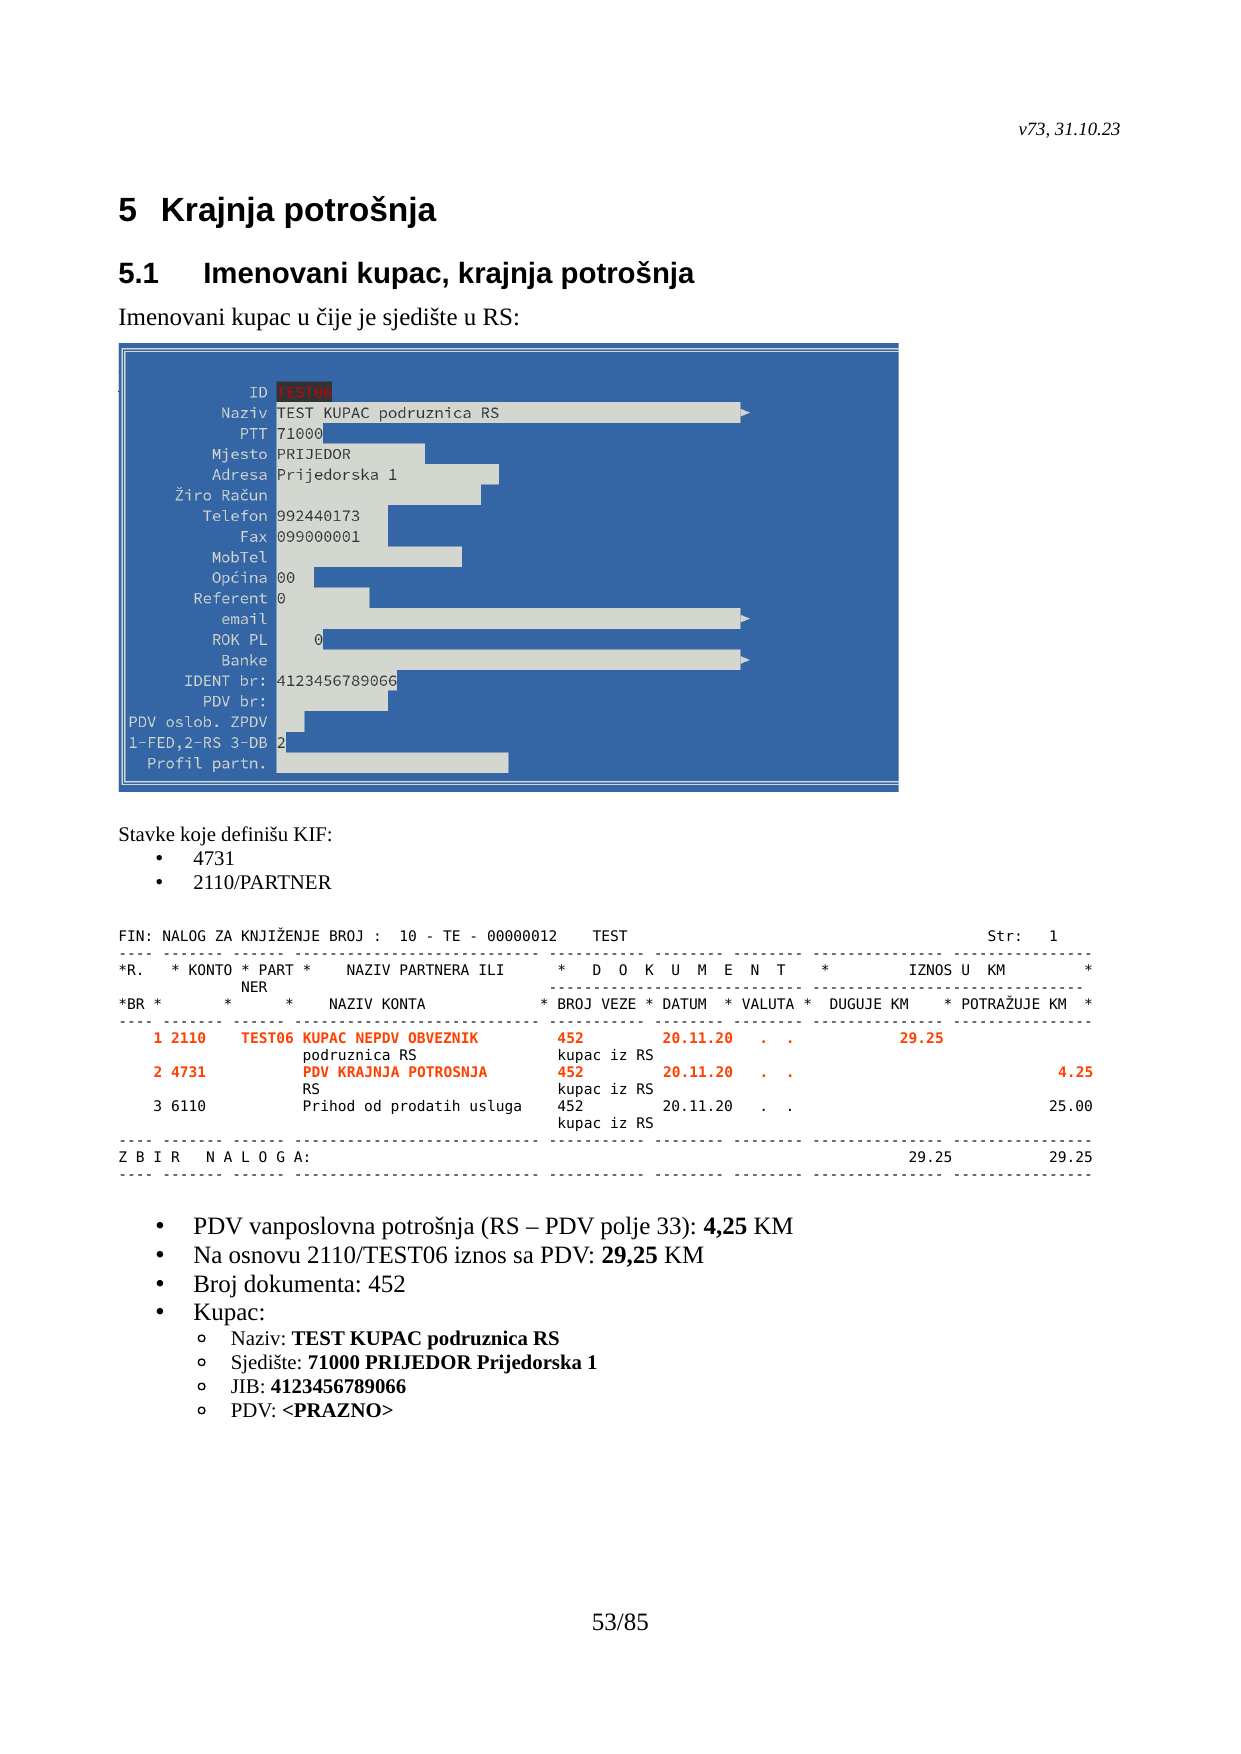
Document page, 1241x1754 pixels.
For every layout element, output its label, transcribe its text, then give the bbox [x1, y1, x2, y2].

text NER ----------------------------- ------------------------------- [118, 979, 1122, 996]
text Z B I R N A L O G A: 29.25 29.25 [118, 1148, 1122, 1166]
text ---- ------- ------ ---------------------------- ----------- -------- -------- --------------- ---------------- [118, 1132, 1122, 1148]
text 2 4731 PDV KRAJNJA POTROSNJA 452 20.11.20 . . 4.25 [118, 1064, 1122, 1081]
list Naziv: TEST KUPAC podruznica RS [193, 1326, 1122, 1350]
text *BR * * * NAZIV KONTA * BROJ VEZE * DATUM * VALUTA * DUGUJE KM * POTRAŽUJE KM * [118, 996, 1122, 1013]
list Kupac: [156, 1297, 1122, 1326]
text ---- ------- ------ ---------------------------- ----------- -------- -------- --------------- ---------------- [118, 1013, 1122, 1030]
subtitle Imenovani kupac, krajnja potrošnja [118, 256, 1122, 289]
list PDV vanposlovna potrošnja (RS – PDV polje 33): 4,25 KM [156, 1211, 1122, 1240]
list JIB: 4123456789066 [193, 1374, 1122, 1398]
text Stavke koje definišu KIF: [118, 822, 1122, 846]
list Sjedište: 71000 PRIJEDOR Prijedorska 1 [193, 1350, 1122, 1374]
list Broj dokumenta: 452 [156, 1269, 1122, 1297]
picture [118, 343, 899, 792]
text podruznica RS kupac iz RS [118, 1047, 1122, 1064]
text RS kupac iz RS [118, 1081, 1122, 1098]
text FIN: NALOG ZA KNJIŽENJE BROJ : 10 - TE - 00000012 TEST Str: 1 [118, 928, 1122, 945]
text 1 2110 TEST06 KUPAC NEPDV OBVEZNIK 452 20.11.20 . . 29.25 [118, 1030, 1122, 1047]
list PDV: <PRAZNO> [193, 1398, 1122, 1422]
text kupac iz RS [118, 1114, 1122, 1132]
text 3 6110 Prihod od prodatih usluga 452 20.11.20 . . 25.00 [118, 1098, 1122, 1114]
text Imenovani kupac u čije je sjedište u RS: [118, 302, 1122, 331]
text ---- ------- ------ ---------------------------- ----------- -------- -------- --------------- ---------------- [118, 1166, 1122, 1182]
subtitle 2110/PARTNER [156, 870, 1122, 894]
list Na osnovu 2110/TEST06 iznos sa PDV: 29,25 KM [156, 1240, 1122, 1269]
subtitle Krajnja potrošnja [118, 190, 1122, 229]
text *R. * KONTO * PART * NAZIV PARTNERA ILI * D O K U M E N T * IZNOS U KM * [118, 962, 1122, 979]
text ---- ------- ------ ---------------------------- ----------- -------- -------- --------------- ---------------- [118, 945, 1122, 962]
list 4731 [156, 846, 1122, 870]
